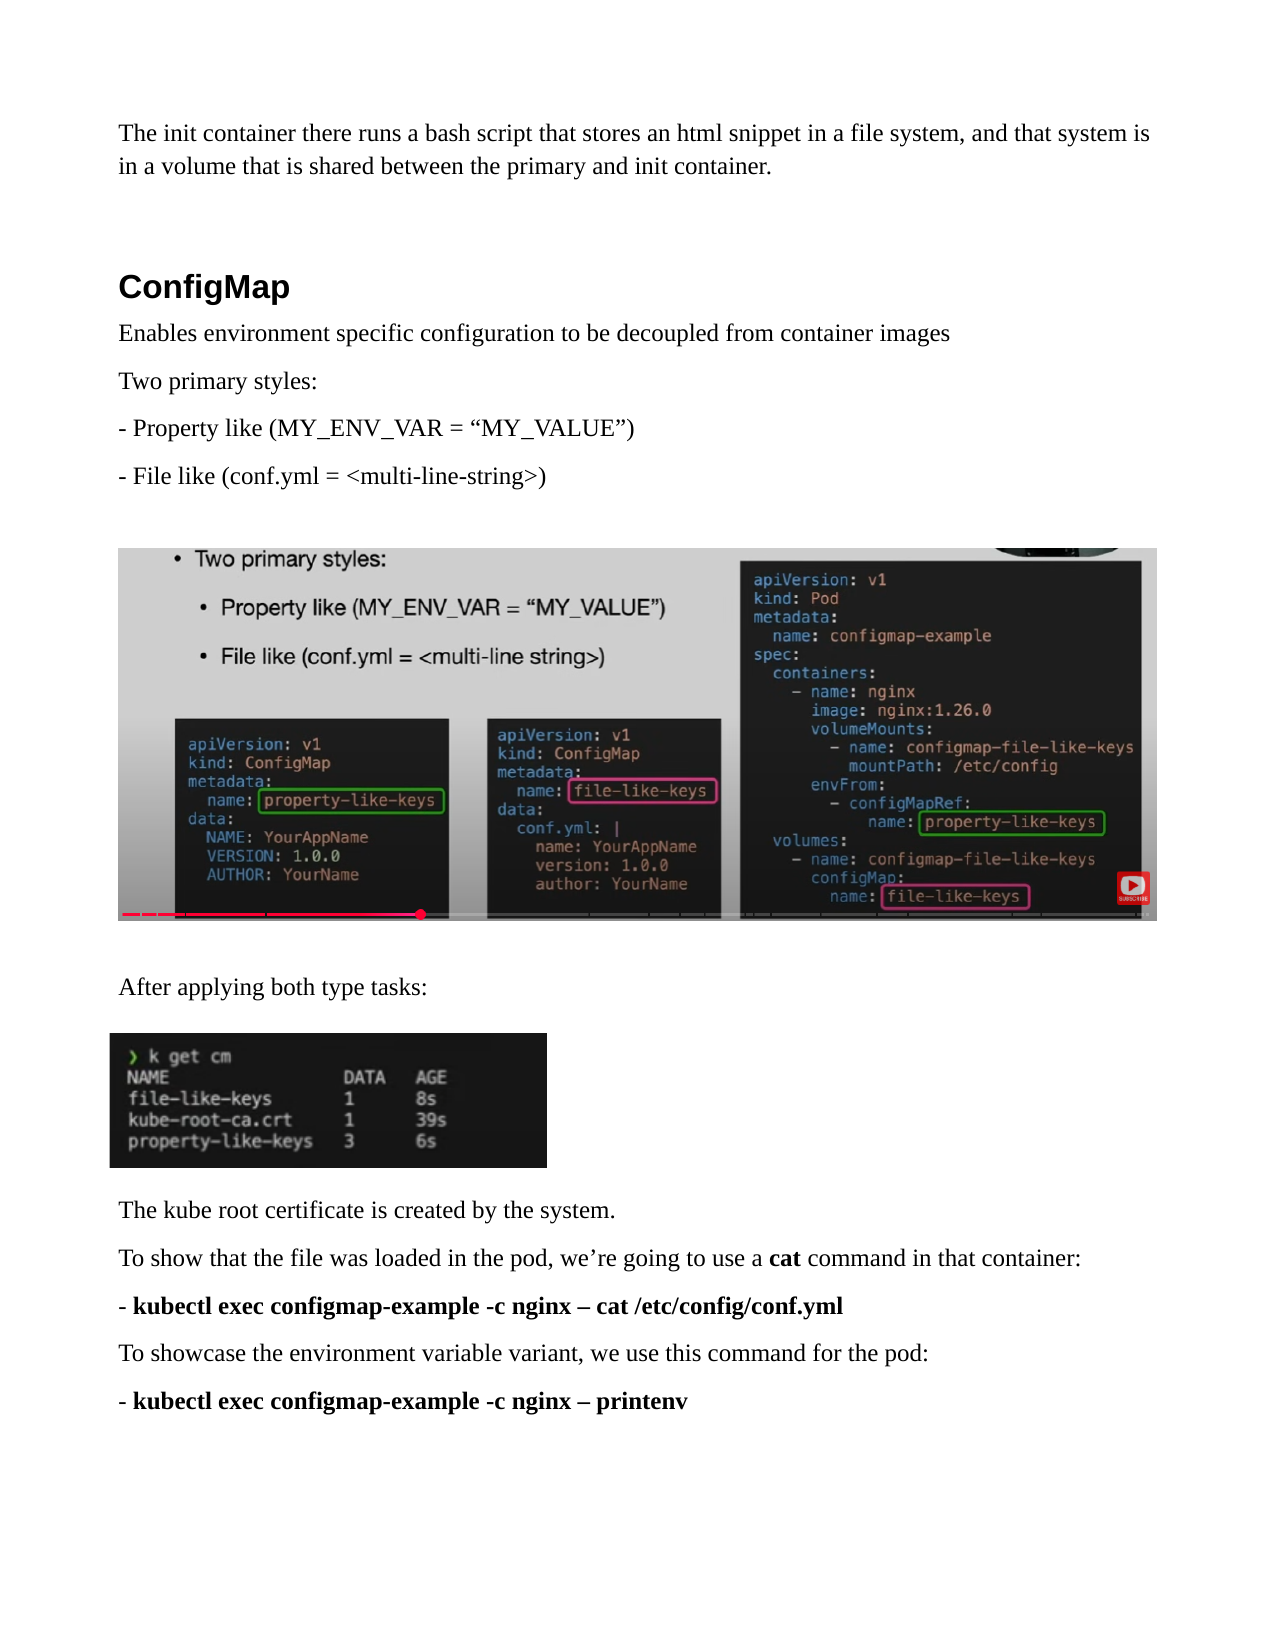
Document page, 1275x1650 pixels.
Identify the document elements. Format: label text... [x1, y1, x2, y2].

subtitle ConfigMap [118, 267, 1157, 306]
text - Property like (MY_ENV_VAR = “MY_VALUE”) [118, 413, 1157, 442]
text The init container there runs a bash script that stores an html snippet in a file system, and that system is in a volume that is shared between the primary and init container. [118, 118, 1157, 180]
text - kubectl exec configmap-example -c nginx – cat /etc/config/conf.yml [118, 1291, 1157, 1319]
text After applying both type tasks: [118, 972, 1157, 1034]
text - kubectl exec configmap-example -c nginx – printenv [118, 1386, 1157, 1415]
text To show that the file was loaded in the pod, we’re going to use a cat command in that container: [118, 1243, 1157, 1272]
text - File like (conf.yml = <multi-line-string>) [118, 461, 1157, 490]
picture [109, 1033, 547, 1168]
text The kube root certificate is created by the system. [118, 1196, 1157, 1224]
picture [118, 548, 1157, 921]
text Two primary styles: [118, 366, 1157, 394]
text Enables environment specific configuration to be decoupled from container images [118, 318, 1157, 347]
text To showcase the environment variable variant, we use this command for the pod: [118, 1338, 1157, 1367]
